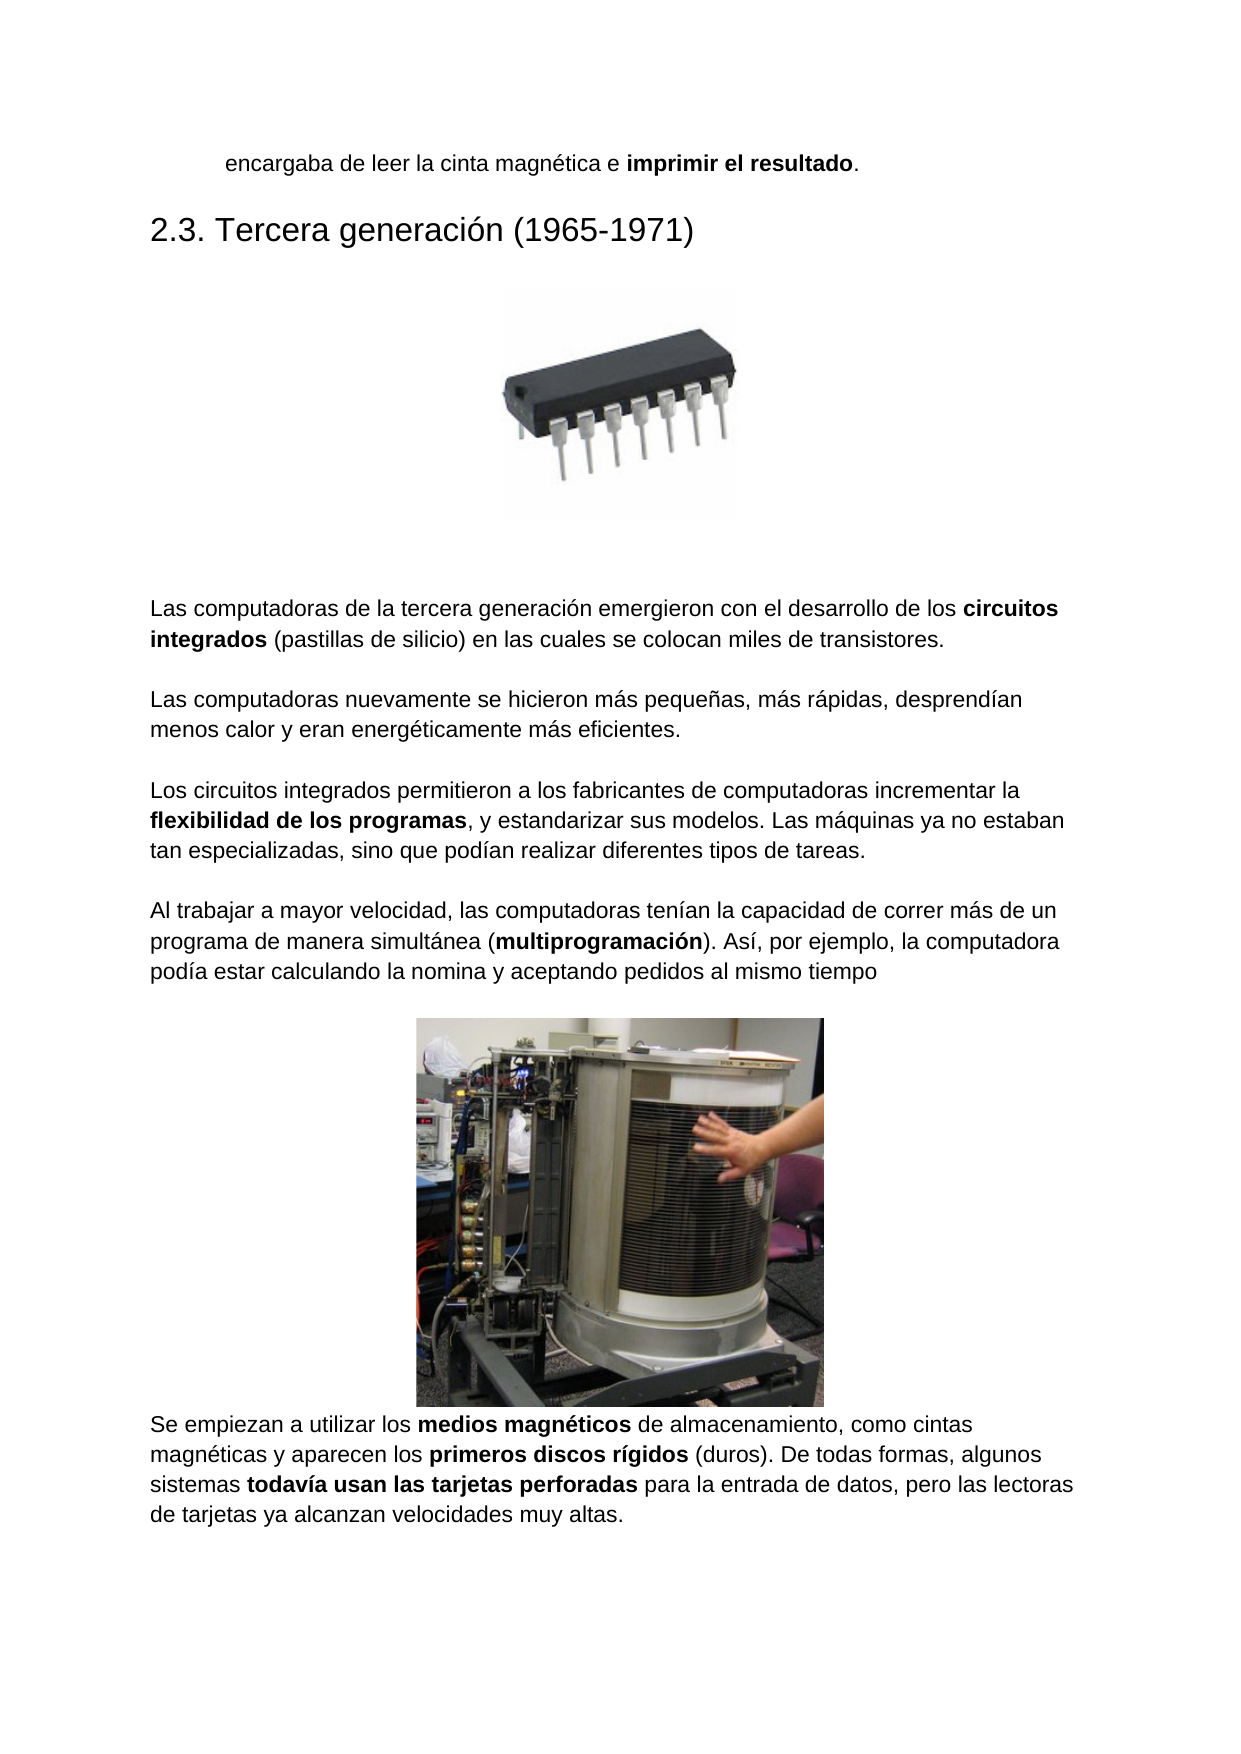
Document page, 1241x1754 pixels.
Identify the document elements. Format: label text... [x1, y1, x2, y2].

text Las computadoras de la tercera generación emergieron con el desarrollo de los circuitos integrados (pastillas de silicio) en las cuales se colocan miles de transistores. [150, 595, 1090, 652]
subtitle 2.3. Tercera generación (1965-1971) [150, 210, 1090, 249]
text Al trabajar a mayor velocidad, las computadoras tenían la capacidad de correr más de un programa de manera simultánea (multiprogramación). Así, por ejemplo, la computadora podía estar calculando la nomina y aceptando pedidos al mismo tiempo [150, 897, 1090, 984]
text Los circuitos integrados permitieron a los fabricantes de computadoras incrementar la flexibilidad de los programas, y estandarizar sus modelos. Las máquinas ya no estaban tan especializadas, sino que podían realizar diferentes tipos de tareas. [150, 777, 1090, 863]
list encargaba de leer la cinta magnética e imprimir el resultado. [187, 150, 1090, 176]
picture [463, 248, 777, 562]
picture [416, 1018, 824, 1407]
text Las computadoras nuevamente se hicieron más pequeñas, más rápidas, desprendían menos calor y eran energéticamente más eficientes. [150, 686, 1090, 743]
text Se empiezan a utilizar los medios magnéticos de almacenamiento, como cintas magnéticas y aparecen los primeros discos rígidos (duros). De todas formas, algunos sistemas todavía usan las tarjetas perforadas para la entrada de datos, pero las lectoras de tarjetas ya alcanzan velocidades muy altas. [150, 1411, 1090, 1527]
